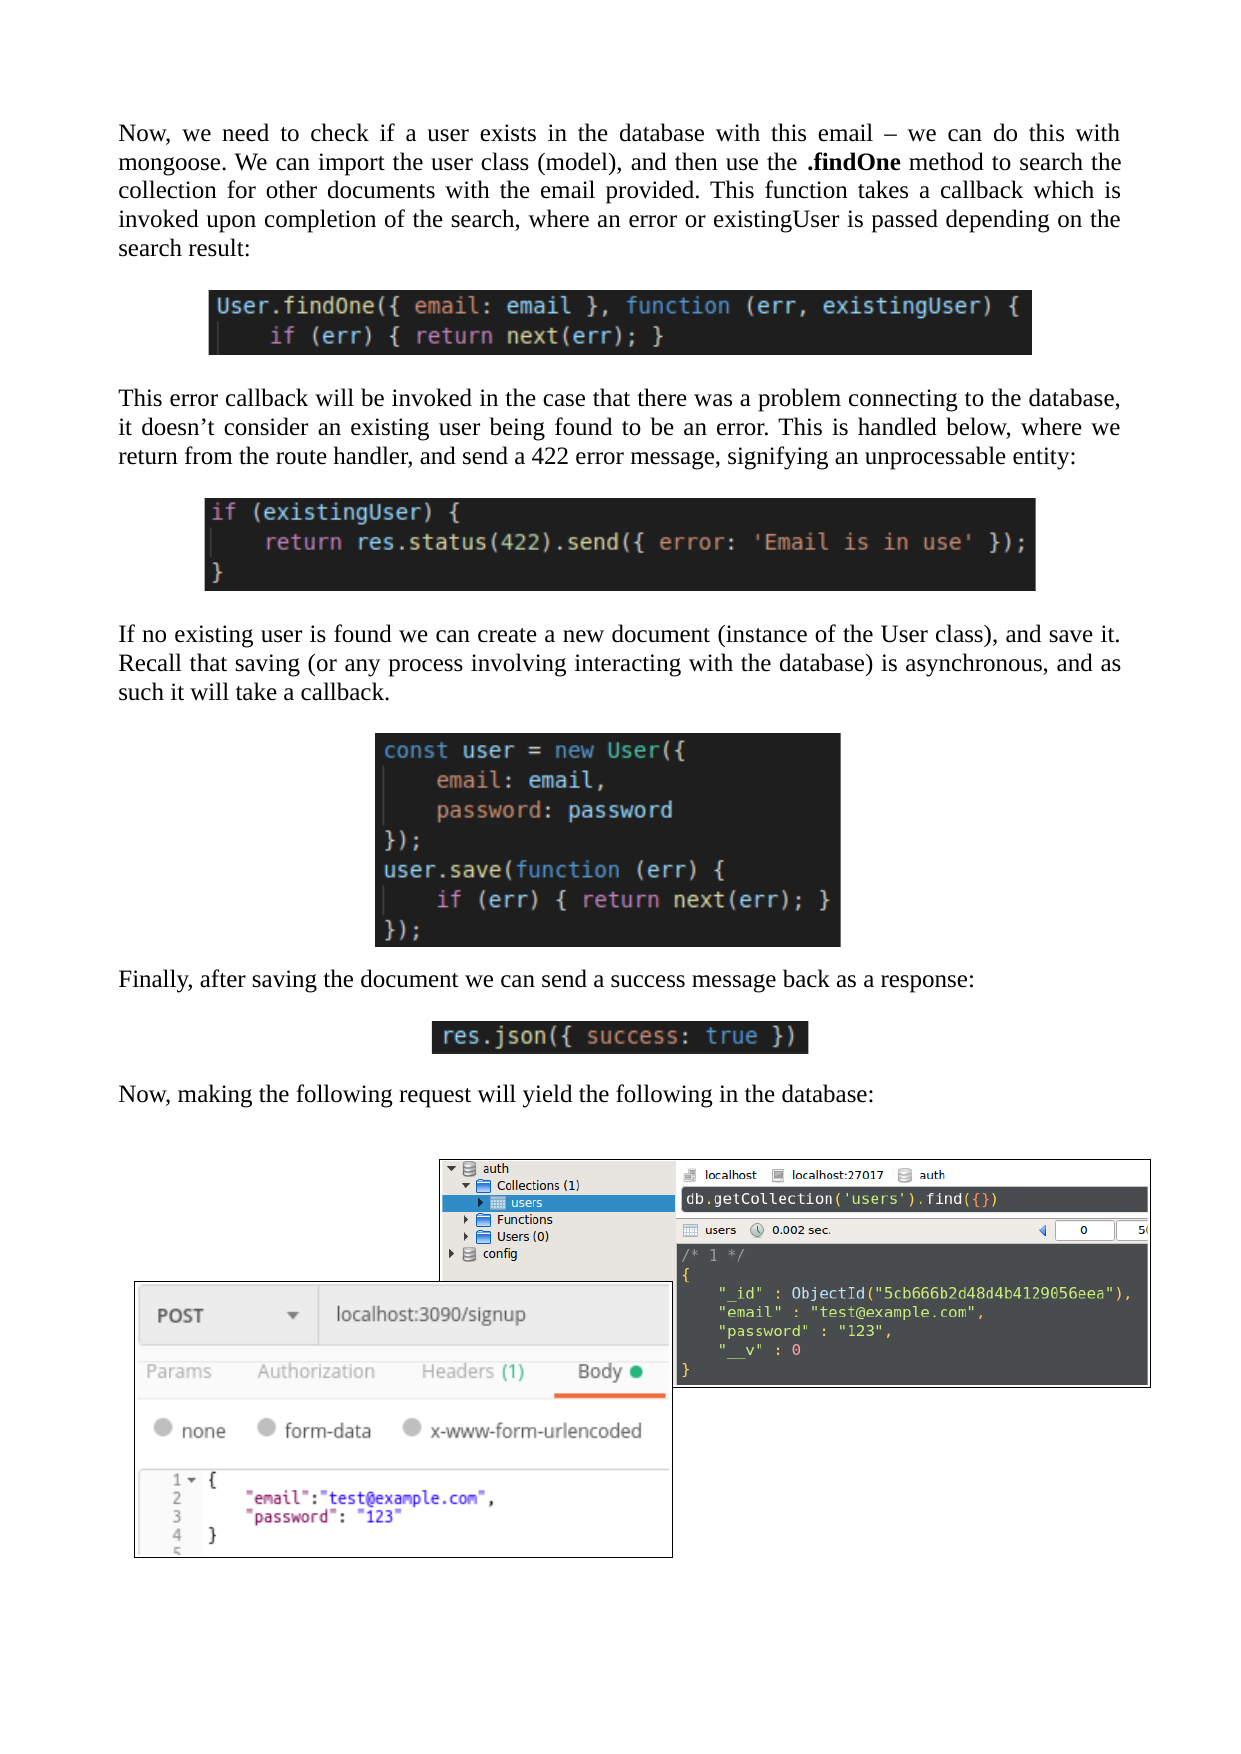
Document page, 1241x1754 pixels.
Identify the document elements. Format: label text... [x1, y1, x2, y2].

text This error callback will be invoked in the case that there was a problem connecting to the database, it doesn’t consider an existing user being found to be an error. This is handled below, where we return from the route handler, and send a 422 error message, signifying an unprocessable entity: [118, 383, 1122, 470]
text If no existing user is found we can create a new document (instance of the User class), and save it. Recall that saving (or any process involving interacting with the database) is asynchronous, and as such it will take a callback. [118, 619, 1122, 706]
picture [431, 1021, 809, 1054]
picture [137, 1283, 669, 1555]
picture [442, 1161, 1148, 1385]
picture [204, 498, 1036, 591]
text Finally, after saving the document we can send a success message back as a response: [118, 964, 1122, 993]
picture [375, 733, 841, 947]
text Now, making the following request will yield the following in the database: [118, 1079, 1122, 1108]
picture [208, 290, 1032, 355]
text Now, we need to check if a user exists in the database with this email – we can do this with mongoose. We can import the user class (model), and then use the .findOne method to search the collection for other documents with the email provided. This function takes a callback which is invoked upon completion of the search, where an error or existingUser is passed depending on the search result: [118, 118, 1122, 262]
